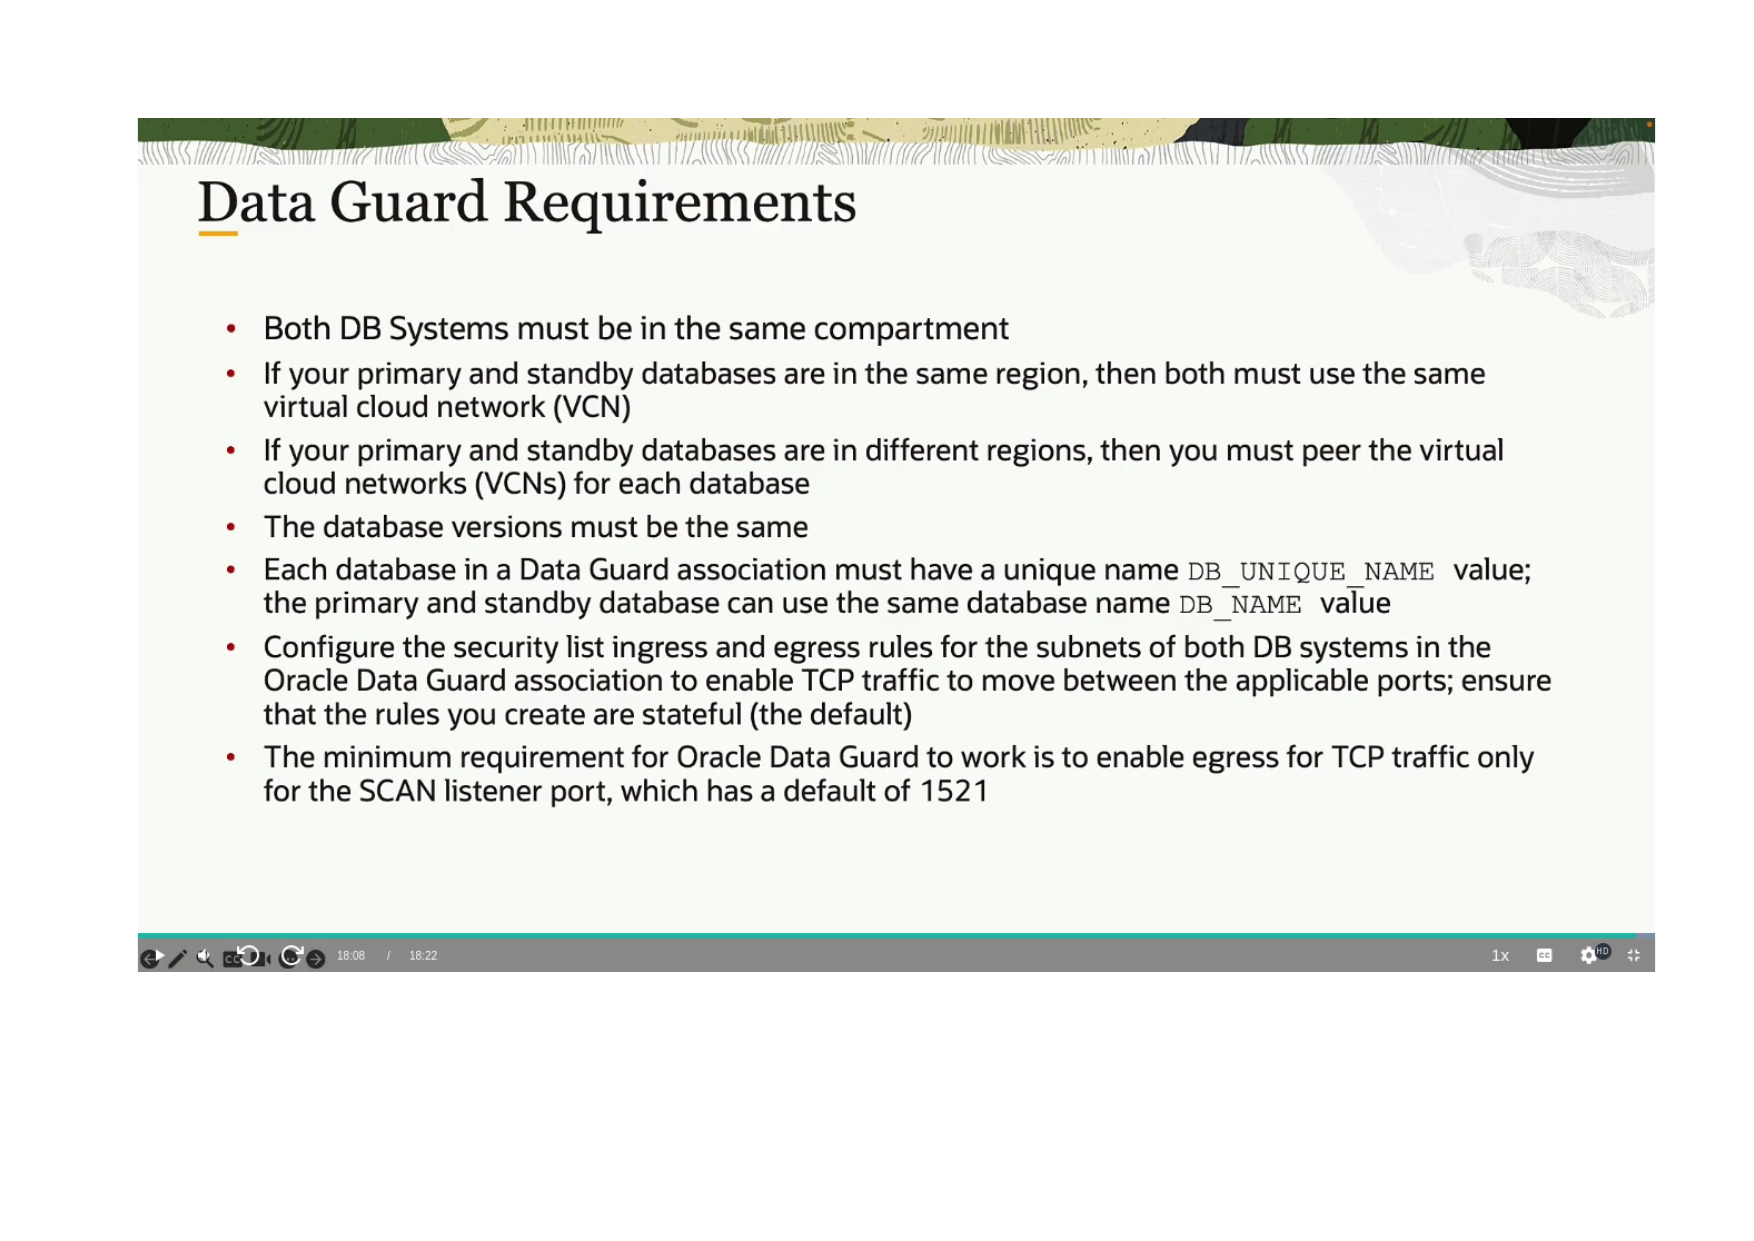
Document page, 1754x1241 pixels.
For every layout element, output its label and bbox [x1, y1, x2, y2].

picture [137, 118, 1656, 972]
